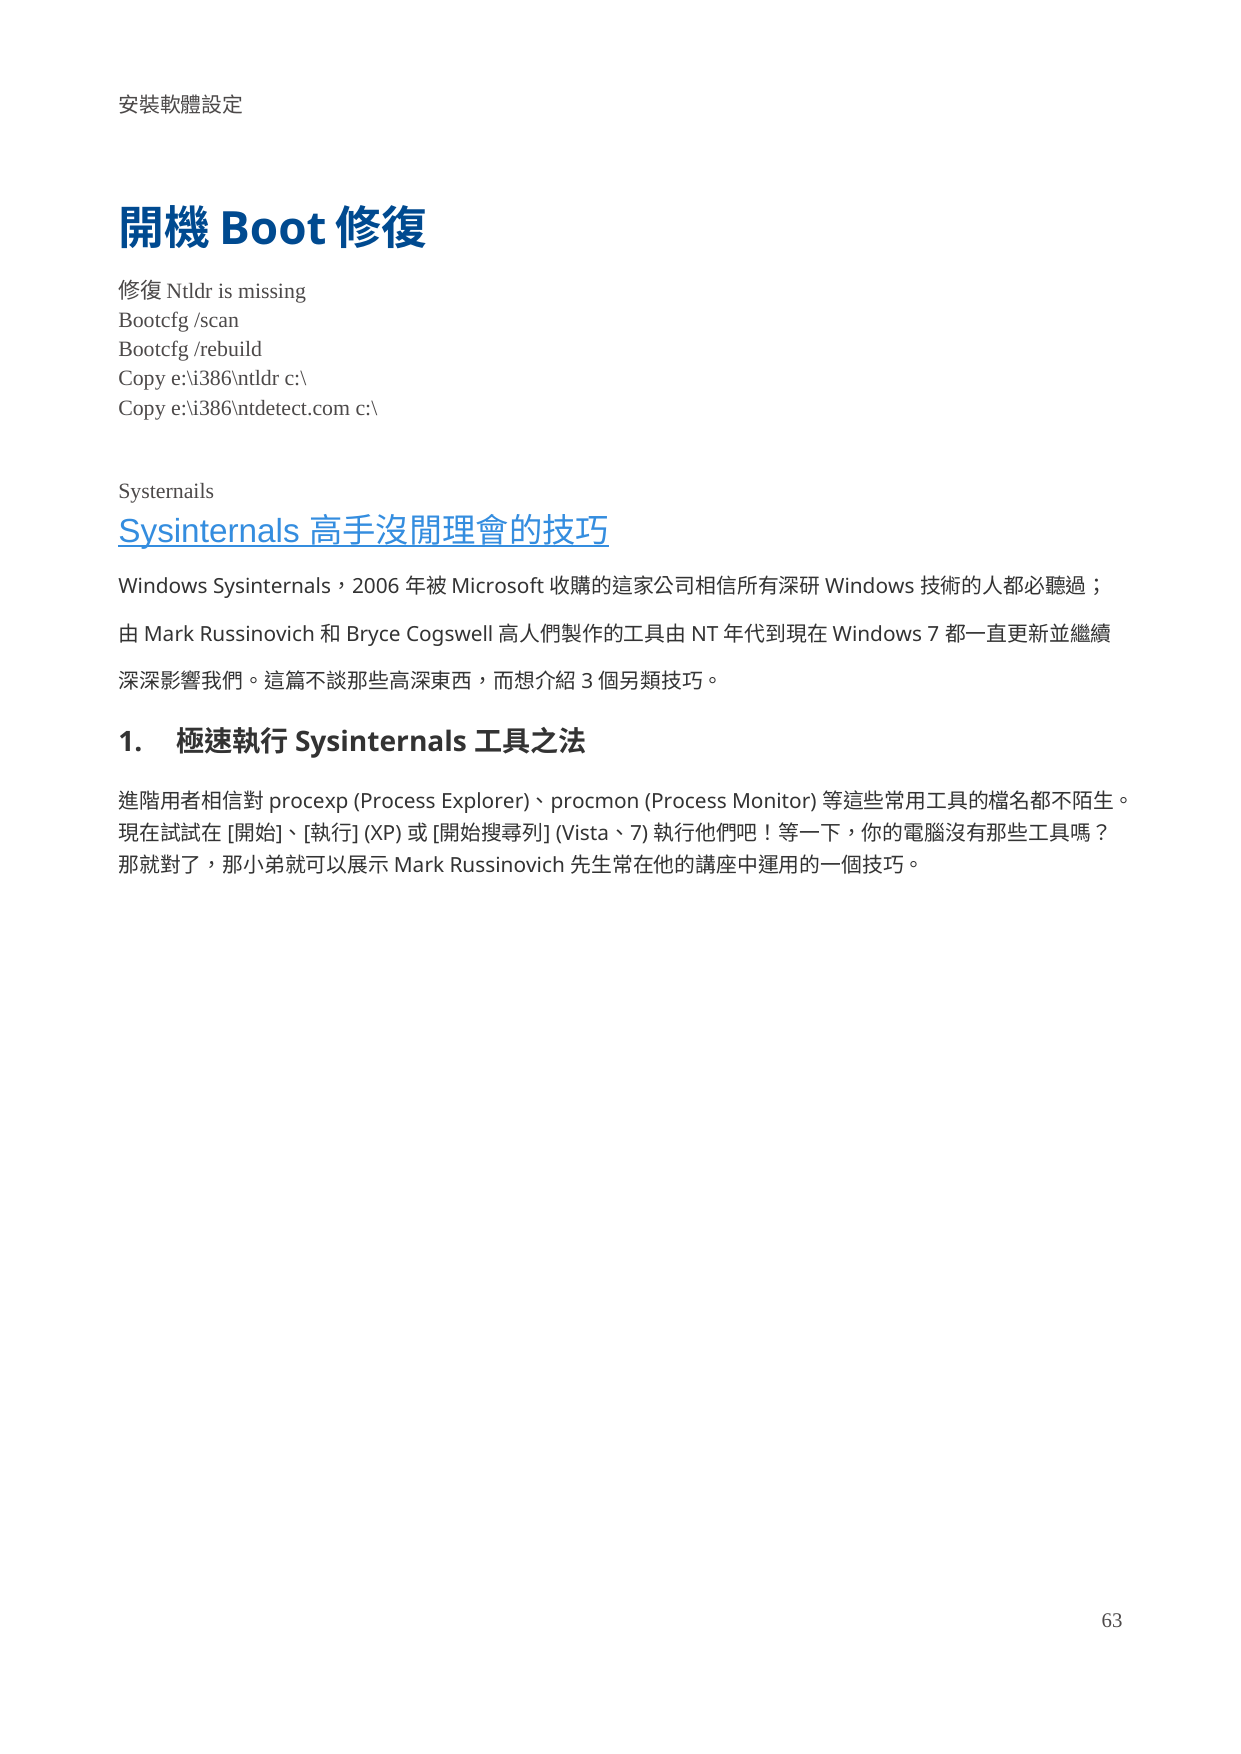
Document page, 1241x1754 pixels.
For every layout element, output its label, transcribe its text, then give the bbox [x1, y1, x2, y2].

subtitle 開機Boot修復 [118, 198, 1122, 256]
text Copy e:\i386\ntdetect.com c:\ [118, 392, 1122, 421]
text Systernails [118, 475, 1122, 504]
text 修復Ntldr is missing [118, 275, 1122, 304]
text Bootcfg /scan [118, 304, 1122, 333]
list 極速執行 Sysinternals 工具之法 [118, 718, 1122, 759]
subtitle Windows Sysinternals，2006 年被 Microsoft 收購的這家公司相信所有深研 Windows 技術的人都必聽過；由 Mark Russinovich 和 Bryce Cogswell 高人們製作的工具由 NT 年代到現在 Windows 7 都一直更新並繼續深深影響我們。這篇不談那些高深東西，而想介紹 3 個另類技巧。 [118, 552, 1122, 695]
text Bootcfg /rebuild [118, 333, 1122, 362]
text Copy e:\i386\ntldr c:\ [118, 362, 1122, 392]
subtitle 進階用者相信對 procexp (Process Explorer)、procmon (Process Monitor) 等這些常用工具的檔名都不陌生。現在試試在 [開始]、[執行] (XP) 或 [開始搜尋列] (Vista、7) 執行他們吧！等一下，你的電腦沒有那些工具嗎？那就對了，那小弟就可以展示 Mark Russinovich 先生常在他的講座中運用的一個技巧。 [118, 783, 1122, 878]
subtitle Sysinternals 高手沒閒理會的技巧 [118, 504, 1122, 552]
